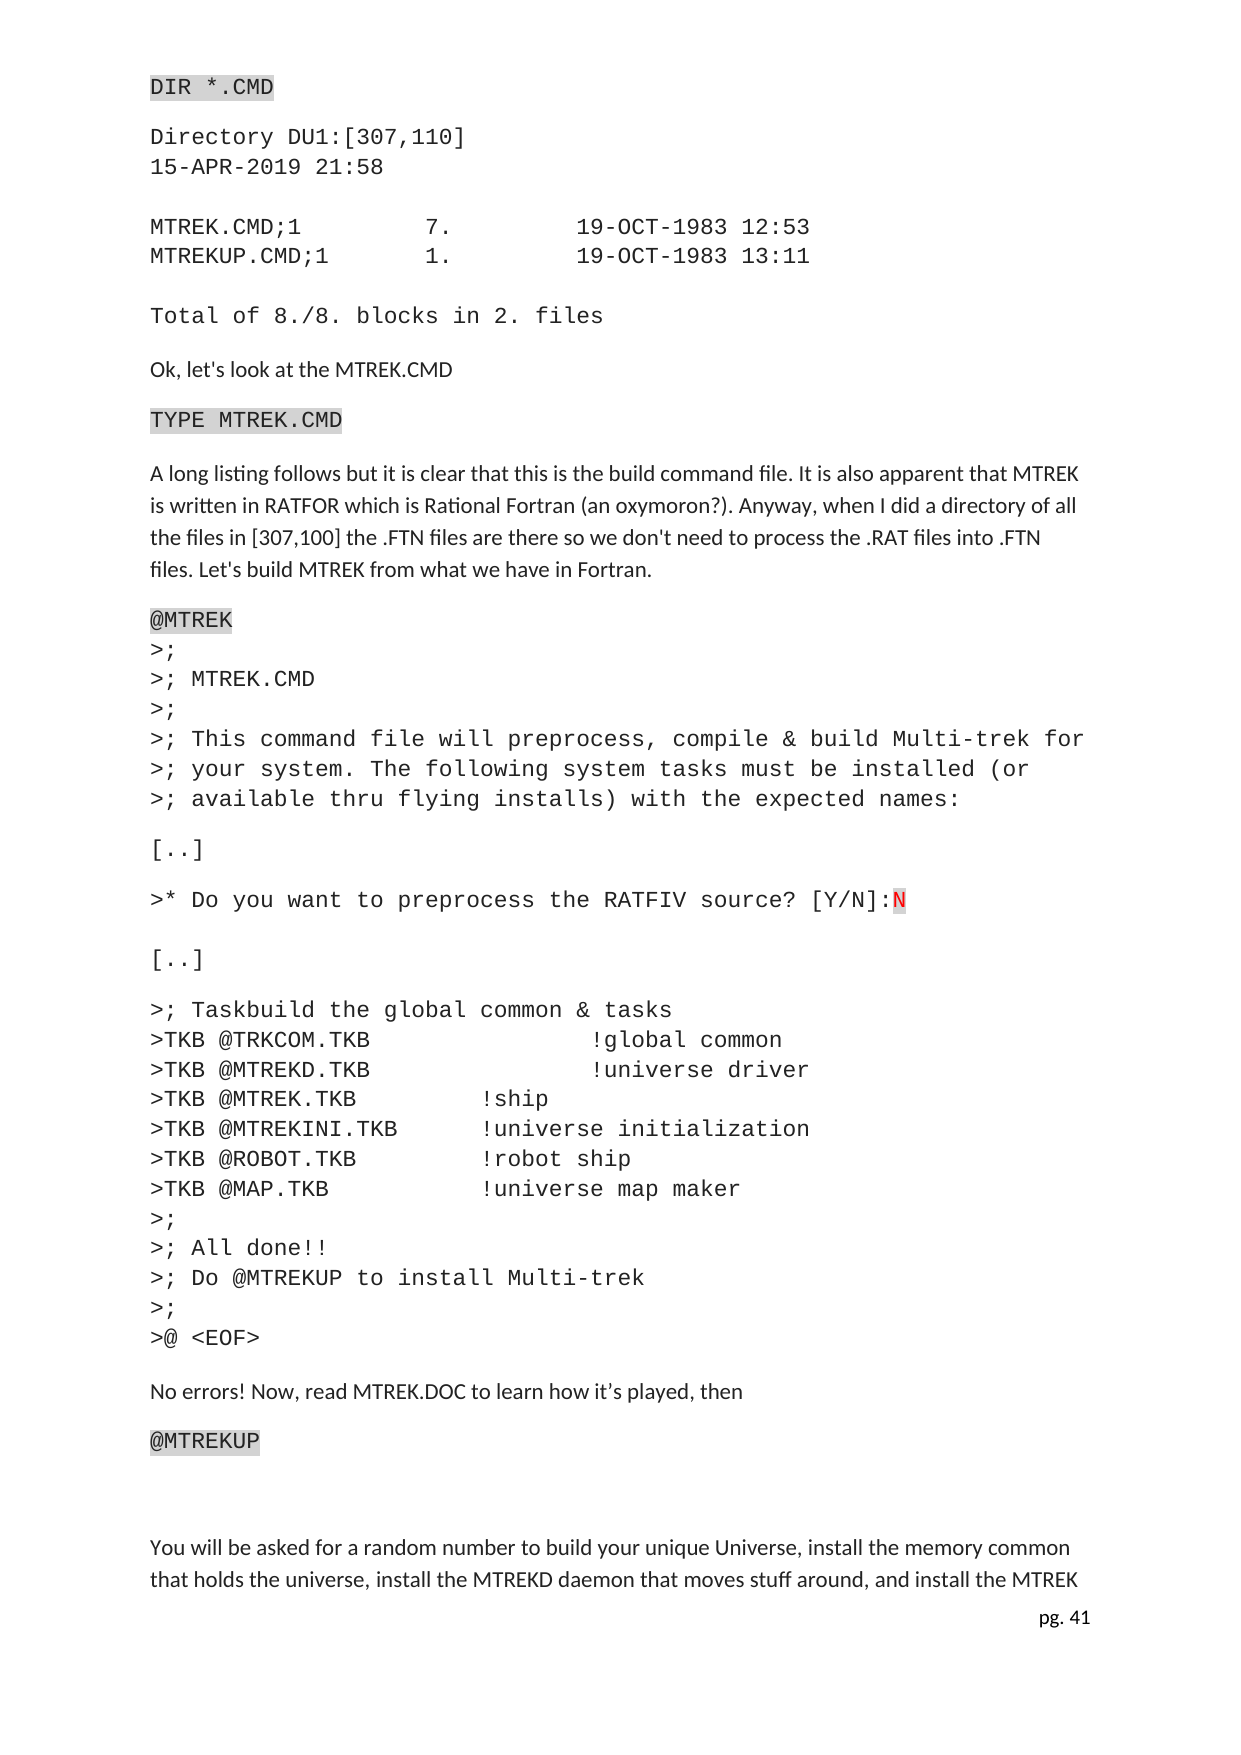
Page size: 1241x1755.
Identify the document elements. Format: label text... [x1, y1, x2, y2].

text You will be asked for a random number to build your unique Universe, install the memory common that holds the universe, install the MTREKD daemon that moves stuff around, and install the MTREK [150, 1533, 1090, 1594]
text Ok, let's look at the MTREK.CMD [150, 355, 1090, 383]
text A long listing follows but it is clear that this is the build command file. It is also apparent that MTREK is written in RATFOR which is Rational Fortran (an oxymoron?). Anyway, when I did a directory of all the files in [307,100] the .FTN files are there so we don't need to process the .RAT files into .FTN files. Let's build MTREK from what we have in Fortran. [150, 459, 1090, 583]
text No errors! Now, read MTREK.DOC to learn how it’s played, then [150, 1377, 1090, 1405]
text TYPE MTREK.CMD [150, 408, 1090, 434]
text >; Taskbuild the global common & tasks >TKB @TRKCOM.TKB !global common >TKB @MTREKD.TKB !universe driver >TKB @MTREK.TKB !ship >TKB @MTREKINI.TKB !universe initialization >TKB @ROBOT.TKB !robot ship >TKB @MAP.TKB !universe map maker >; >; All done!! >; Do @MTREKUP to install Multi-trek >; >@ <EOF> [150, 998, 1090, 1352]
text @MTREKUP [150, 1430, 1090, 1456]
text Directory DU1:[307,110] 15-APR-2019 21:58 MTREK.CMD;1 7. 19-OCT-1983 12:53 MTREKUP.CMD;1 1. 19-OCT-1983 13:11 Total of 8./8. blocks in 2. files [150, 126, 1090, 330]
text >* Do you want to preprocess the RATFIV source? [Y/N]:N [..] [150, 888, 1090, 974]
text DIR *.CMD [150, 75, 1090, 101]
text [..] [150, 838, 1090, 863]
text @MTREK >; >; MTREK.CMD >; >; This command file will preprocess, compile & build Multi-trek for >; your system. The following system tasks must be installed (or >; available thru flying installs) with the expected names: [150, 608, 1090, 813]
